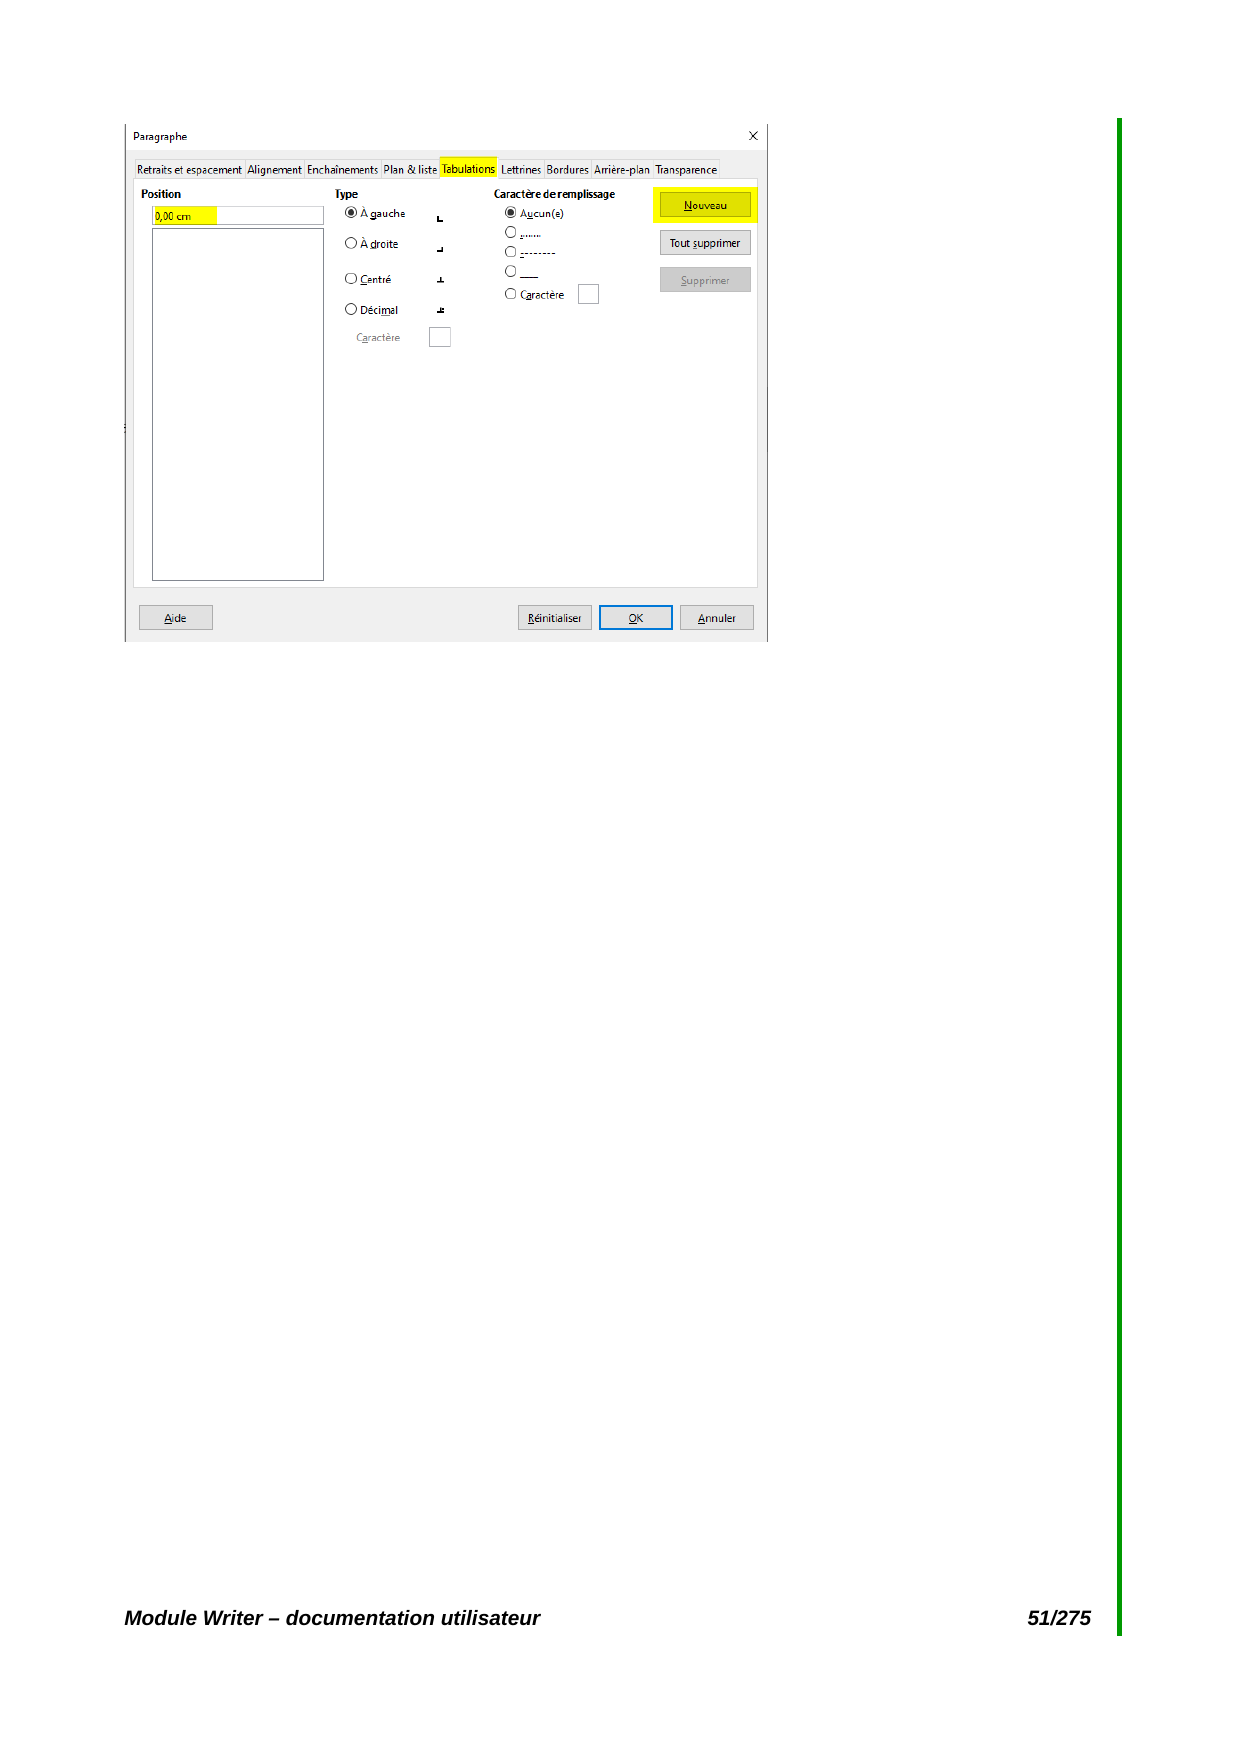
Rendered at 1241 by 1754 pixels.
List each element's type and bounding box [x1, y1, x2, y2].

picture [124, 124, 768, 642]
